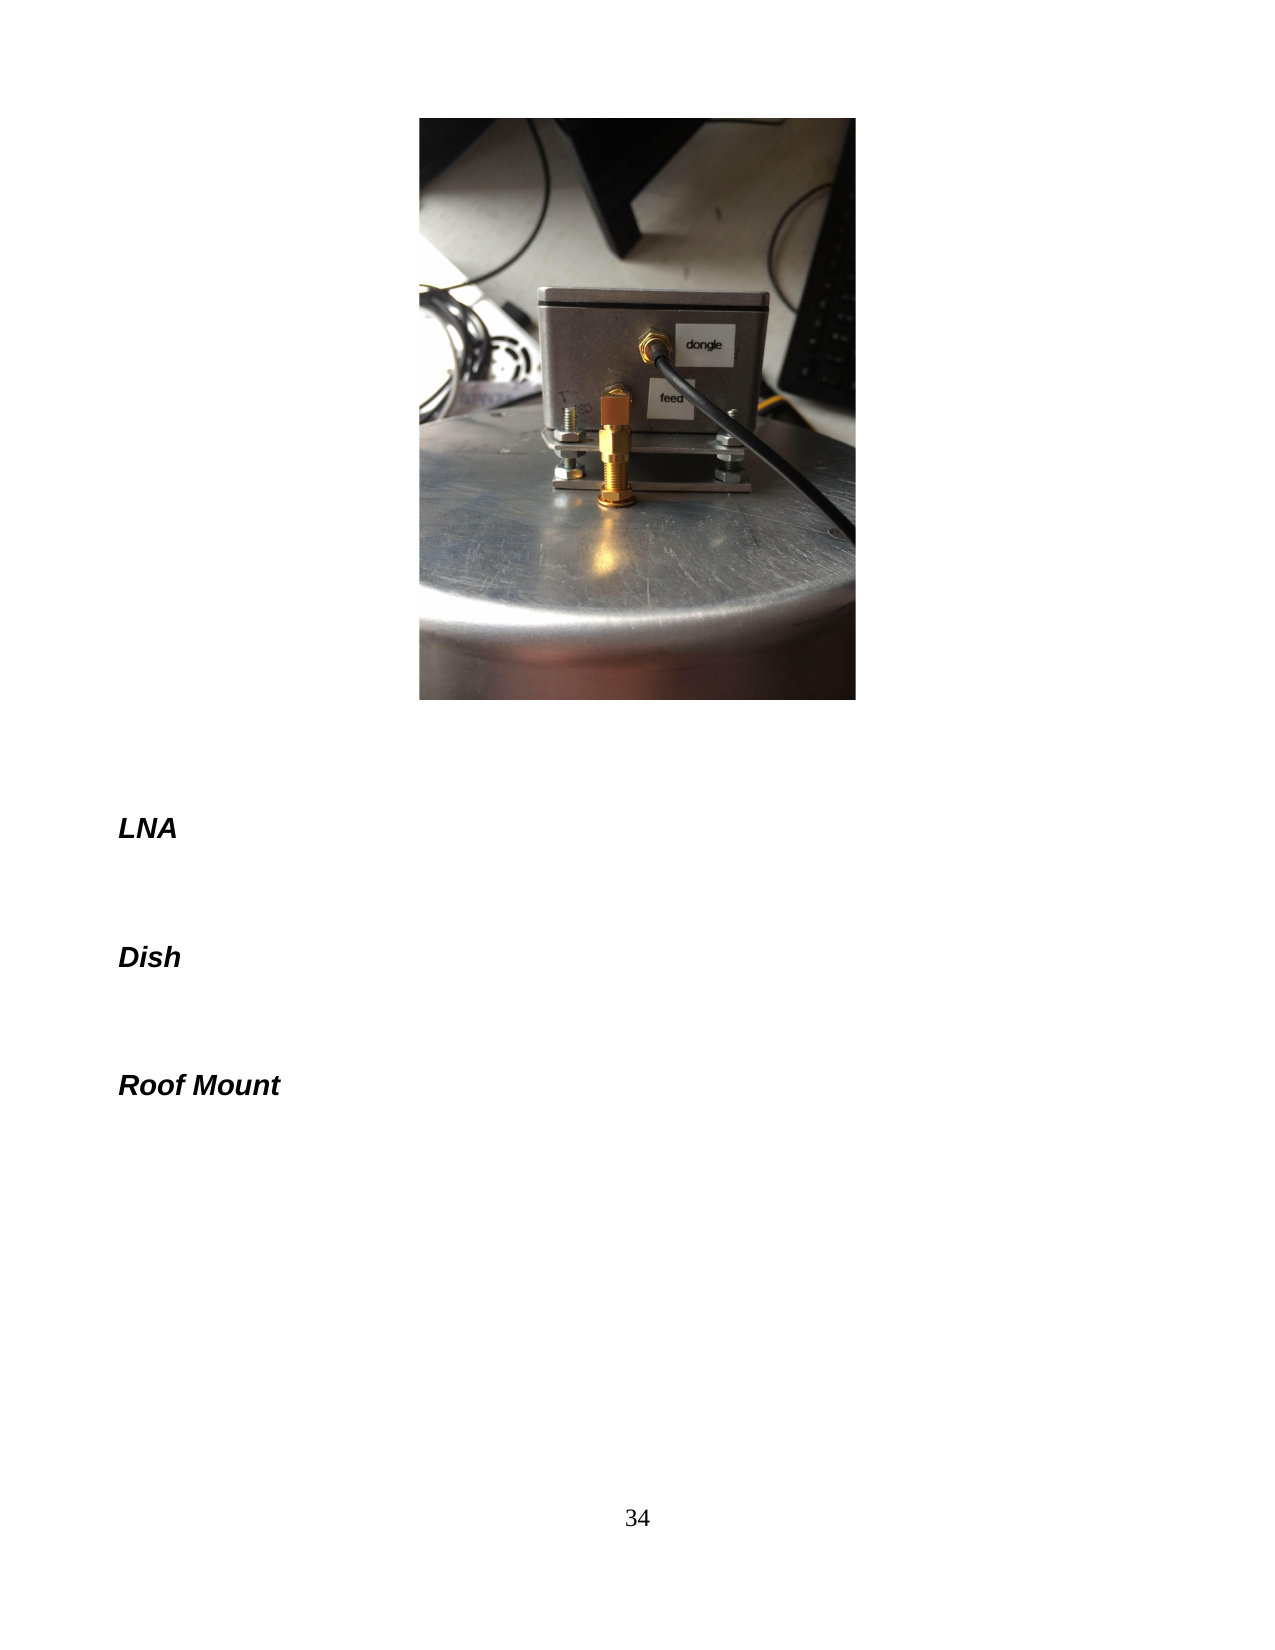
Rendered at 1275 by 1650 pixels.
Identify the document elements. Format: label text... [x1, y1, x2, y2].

subtitle LNA [118, 811, 1157, 844]
subtitle Roof Mount [118, 1068, 1157, 1102]
picture [419, 118, 856, 700]
subtitle Dish [118, 939, 1157, 973]
